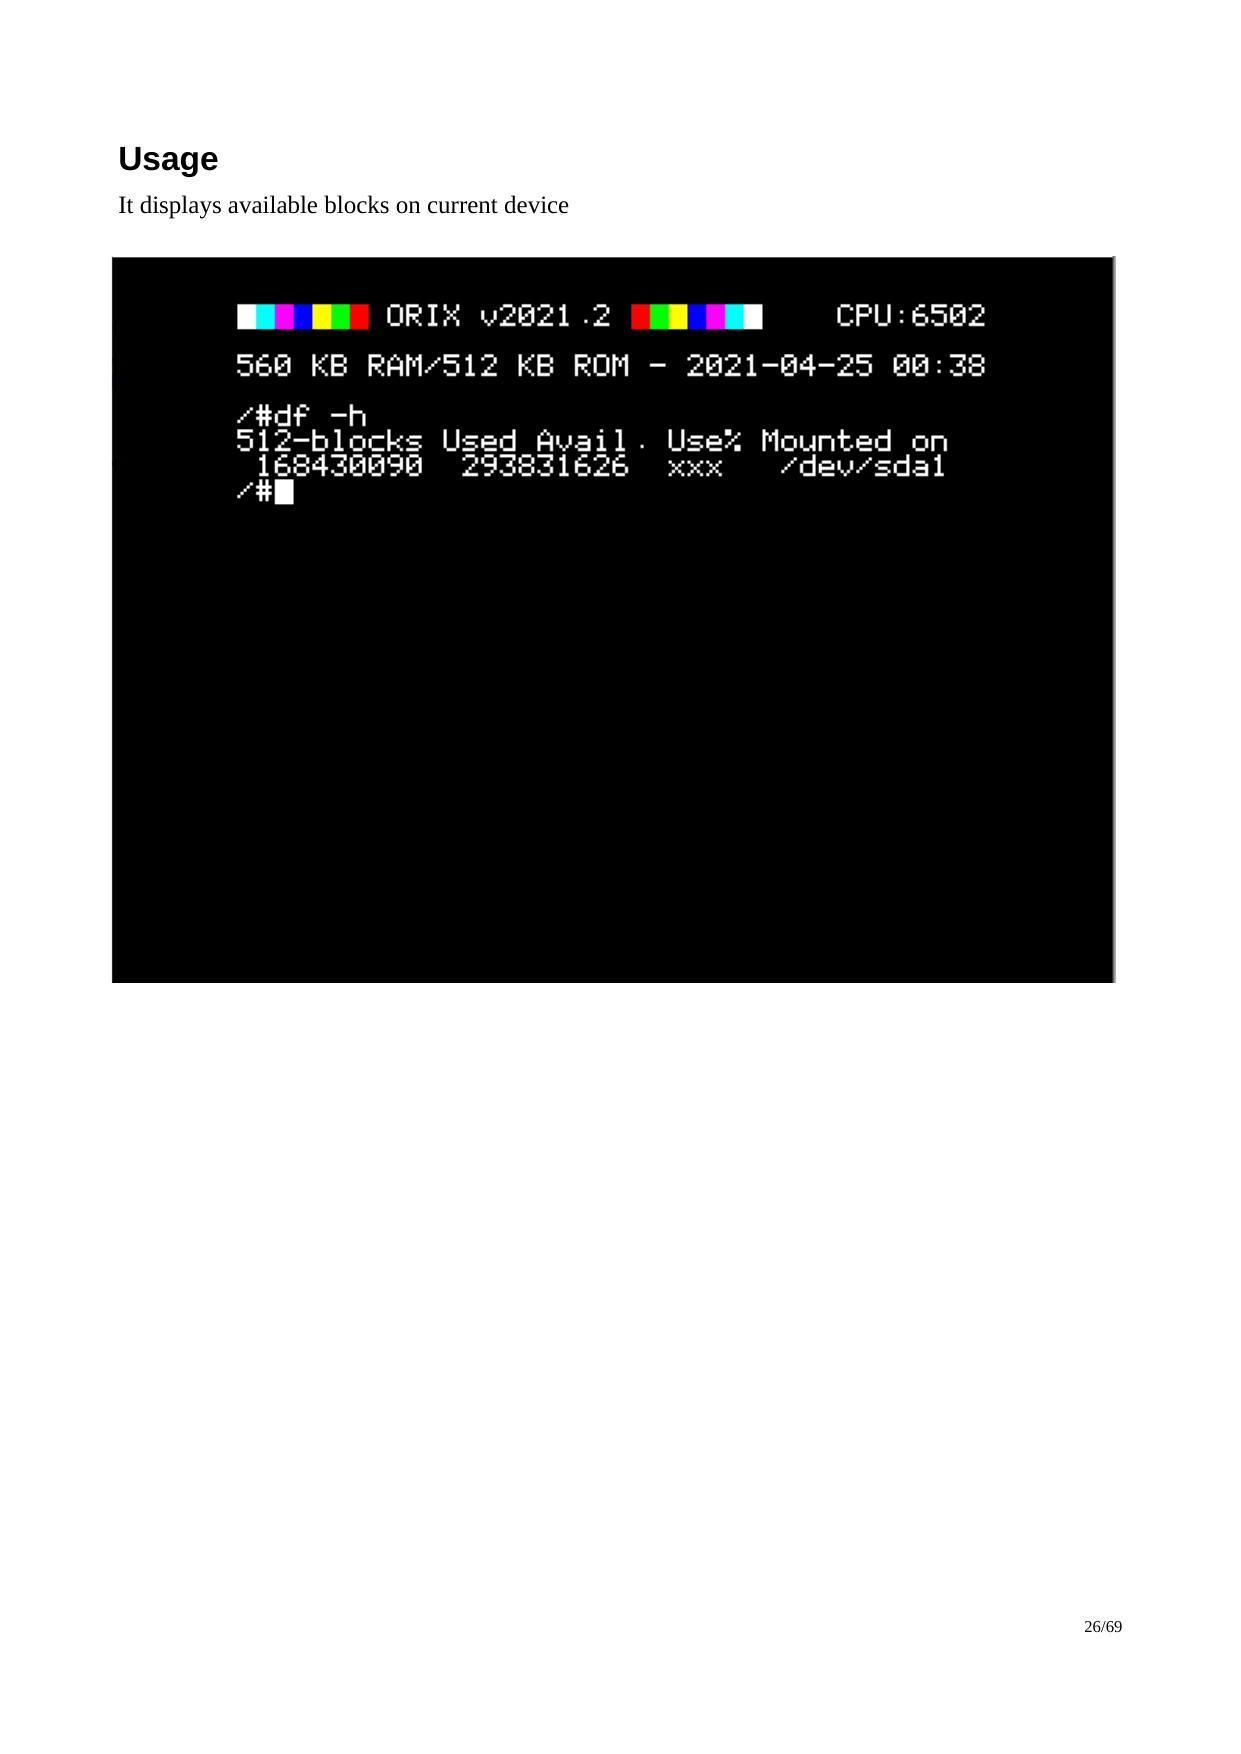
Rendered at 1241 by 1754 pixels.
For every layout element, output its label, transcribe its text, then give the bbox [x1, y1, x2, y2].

text It displays available blocks on current device [118, 190, 1122, 219]
picture [111, 256, 1116, 983]
subtitle Usage [118, 139, 1122, 178]
